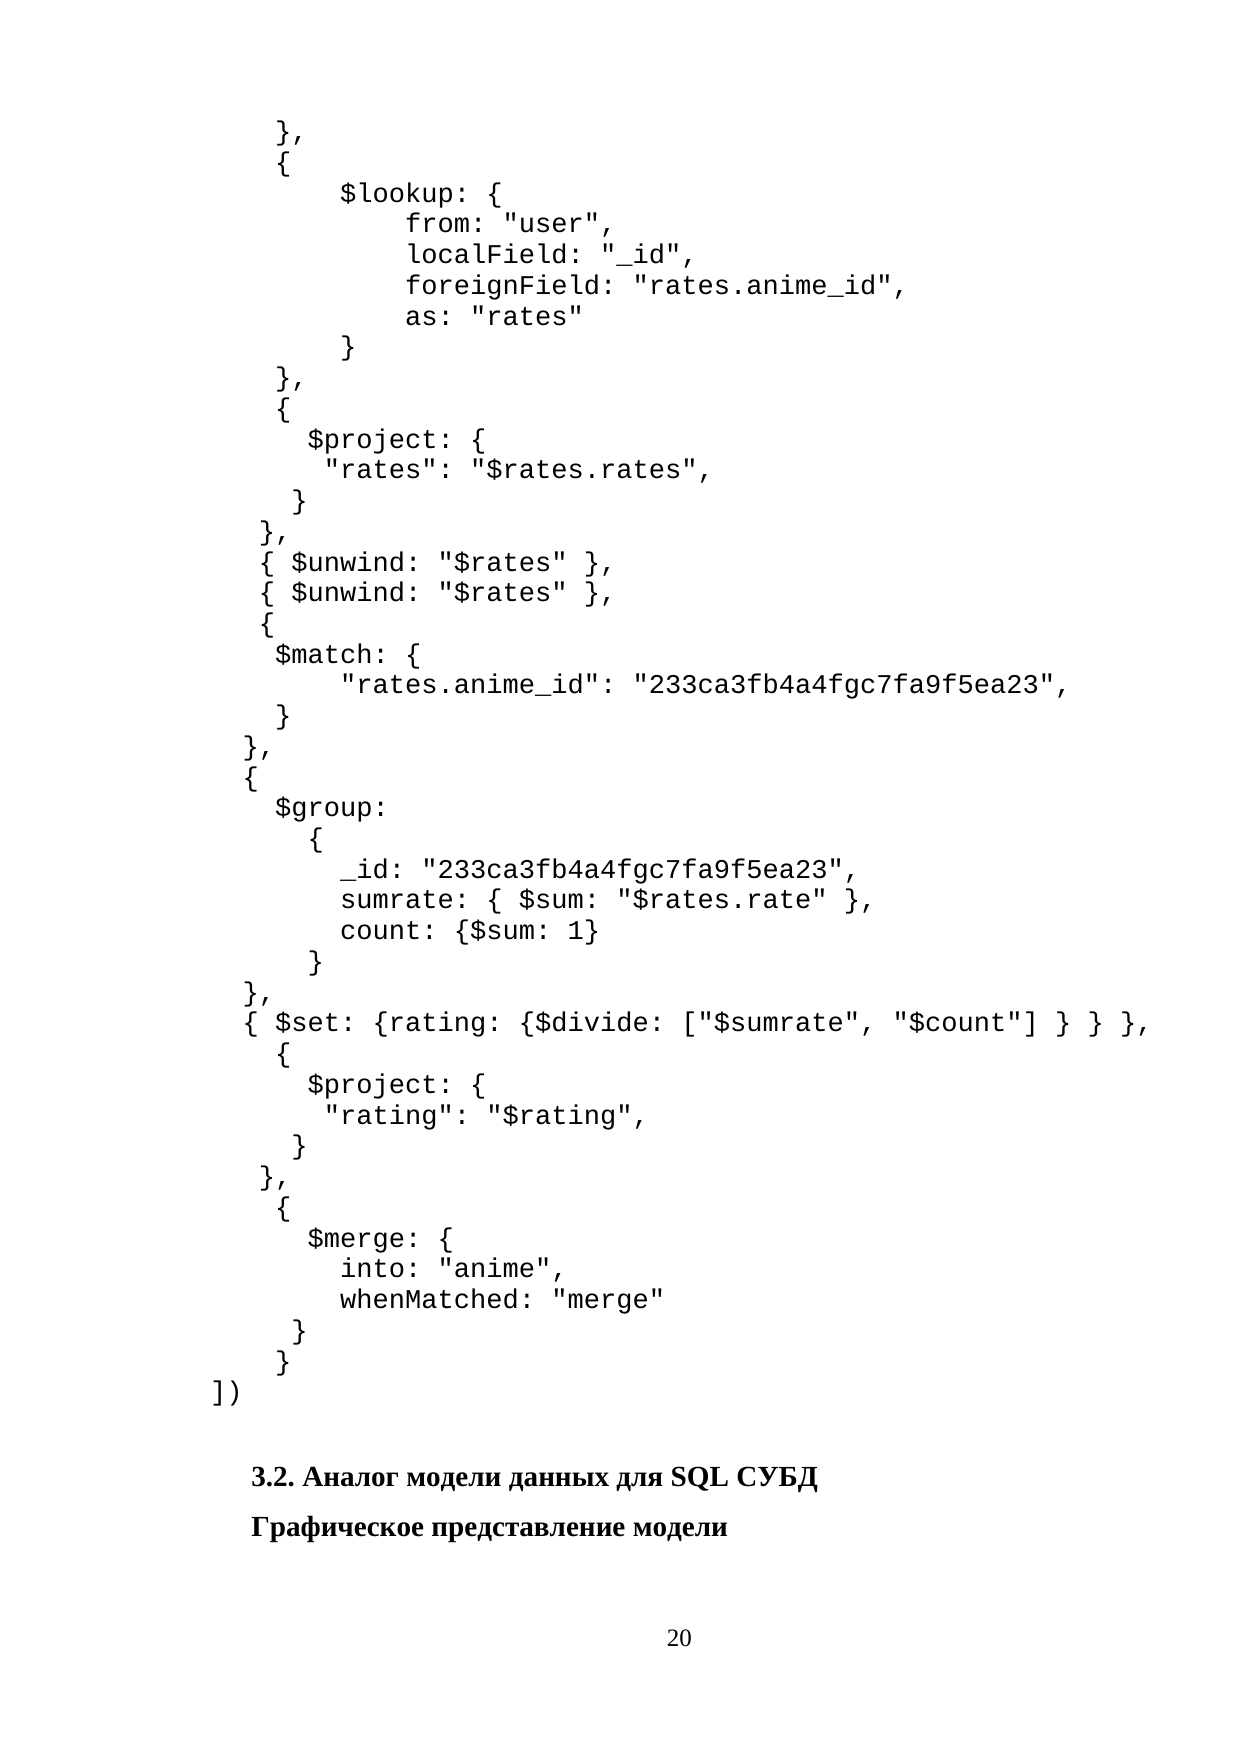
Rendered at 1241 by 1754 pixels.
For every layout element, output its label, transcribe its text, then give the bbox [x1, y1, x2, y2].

text _id: "233ca3fb4a4fgc7fa9f5ea23", [177, 856, 1181, 886]
text $project: { [177, 1071, 1181, 1101]
text { [177, 825, 1181, 856]
text "rating": "$rating", [177, 1101, 1181, 1132]
text }, [177, 518, 1181, 548]
text } [177, 1347, 1181, 1378]
text from: "user", [177, 210, 1181, 241]
text ]) [177, 1378, 1181, 1409]
text } [177, 948, 1181, 978]
text "rates": "$rates.rates", [177, 456, 1181, 487]
text 3.2. Аналог модели данных для SQL СУБД [177, 1459, 1181, 1493]
text }, [177, 364, 1181, 395]
text }, [177, 1163, 1181, 1194]
text sumrate: { $sum: "$rates.rate" }, [177, 886, 1181, 917]
text { [177, 763, 1181, 794]
text { $unwind: "$rates" }, [177, 579, 1181, 610]
text } [177, 1132, 1181, 1163]
text $merge: { [177, 1224, 1181, 1255]
text { [177, 395, 1181, 425]
text "rates.anime_id": "233ca3fb4a4fgc7fa9f5ea23", [177, 671, 1181, 702]
text foreignField: "rates.anime_id", [177, 272, 1181, 302]
text Графическое представление модели [177, 1509, 1181, 1543]
text { [177, 149, 1181, 179]
text } [177, 1317, 1181, 1347]
text { [177, 1040, 1181, 1071]
text localField: "_id", [177, 241, 1181, 272]
text { $unwind: "$rates" }, [177, 548, 1181, 579]
text { $set: {rating: {$divide: ["$sumrate", "$count"] } } }, [177, 1009, 1181, 1040]
text } [177, 333, 1181, 364]
text } [177, 702, 1181, 733]
text $match: { [177, 641, 1181, 671]
text $group: [177, 794, 1181, 825]
text }, [177, 733, 1181, 763]
text $lookup: { [177, 179, 1181, 210]
text { [177, 1194, 1181, 1224]
text count: {$sum: 1} [177, 917, 1181, 948]
text { [177, 610, 1181, 641]
text as: "rates" [177, 302, 1181, 333]
text into: "anime", [177, 1255, 1181, 1286]
text }, [177, 978, 1181, 1009]
text $project: { [177, 425, 1181, 456]
text whenMatched: "merge" [177, 1286, 1181, 1317]
text }, [177, 118, 1181, 149]
text } [177, 487, 1181, 518]
